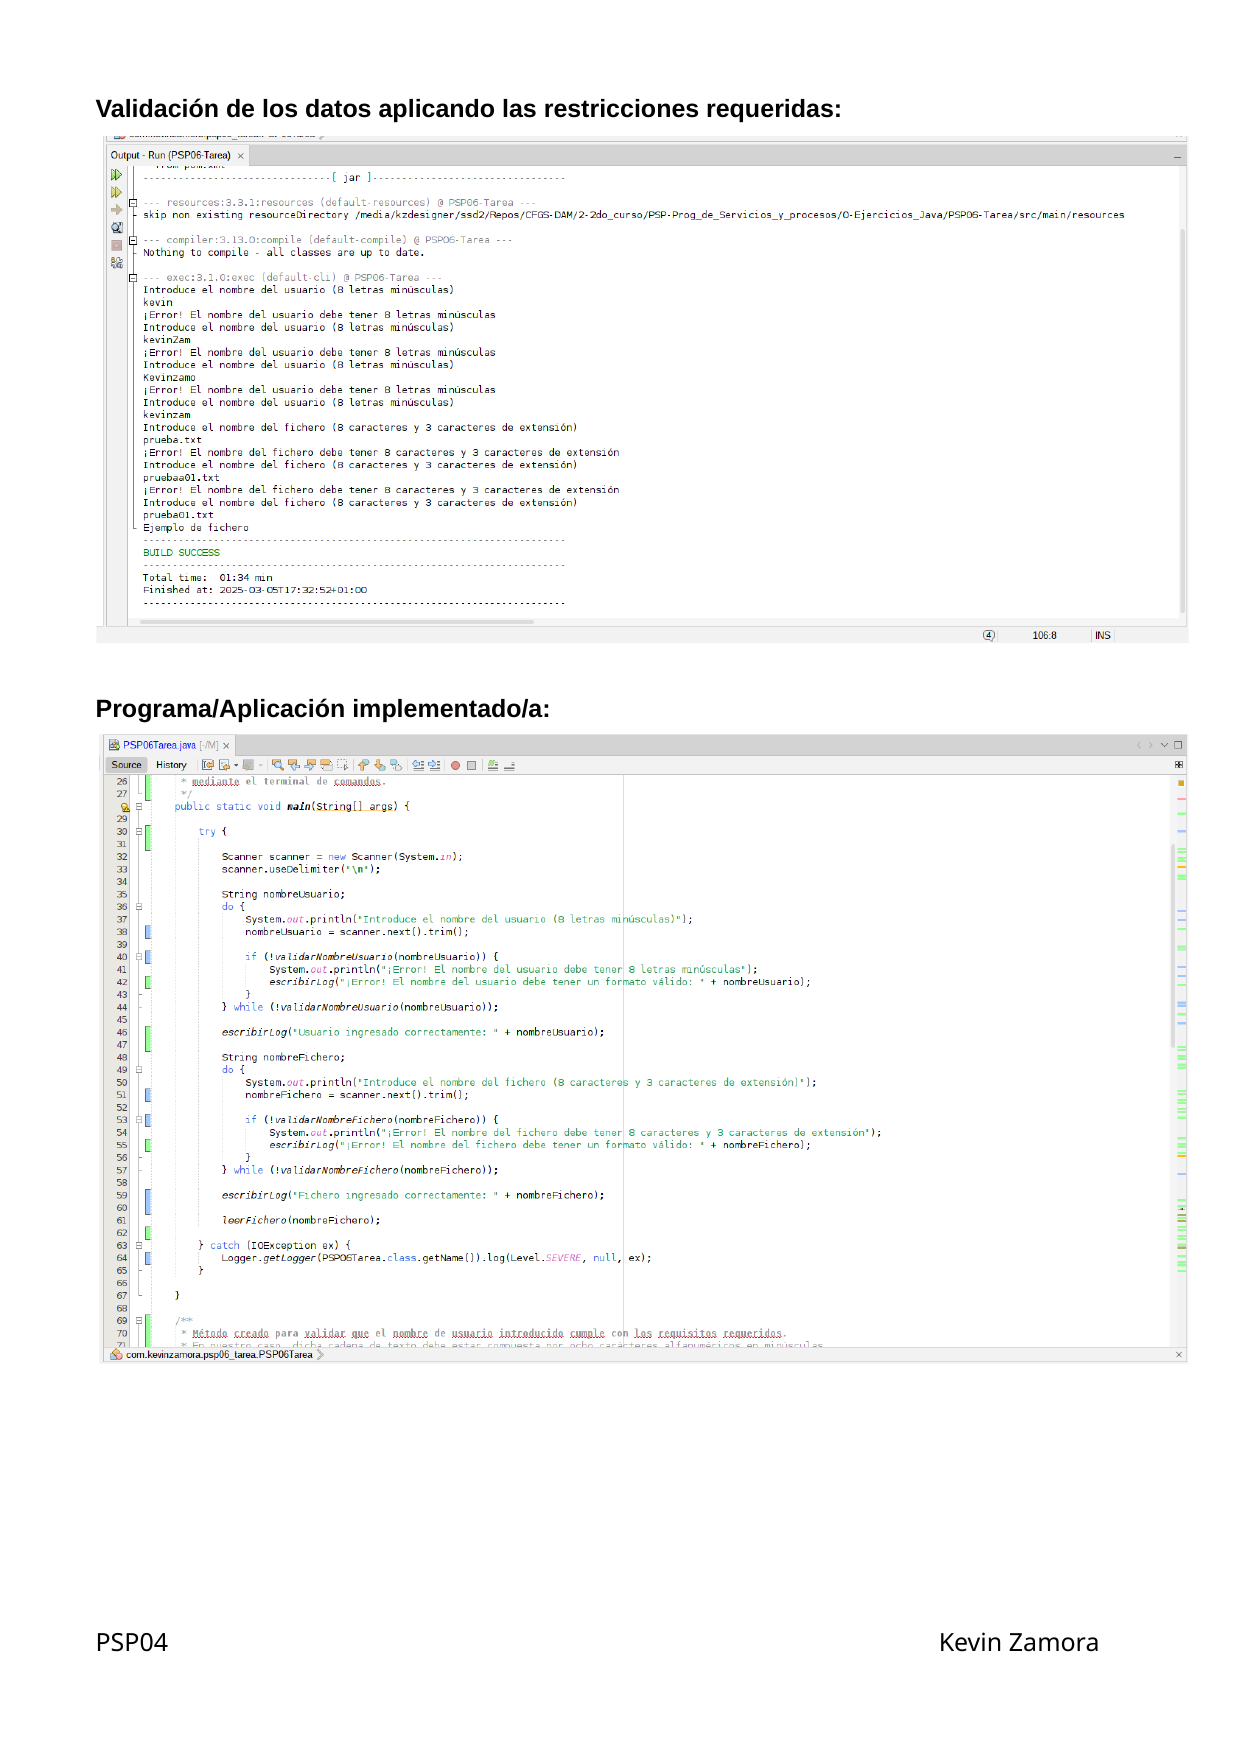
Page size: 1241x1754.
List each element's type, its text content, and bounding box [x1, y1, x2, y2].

text Validación de los datos aplicando las restricciones requeridas: [95, 94, 1170, 122]
picture [99, 734, 1189, 1364]
text Programa/Aplicación implementado/a: [95, 694, 1170, 723]
picture [96, 136, 1189, 643]
